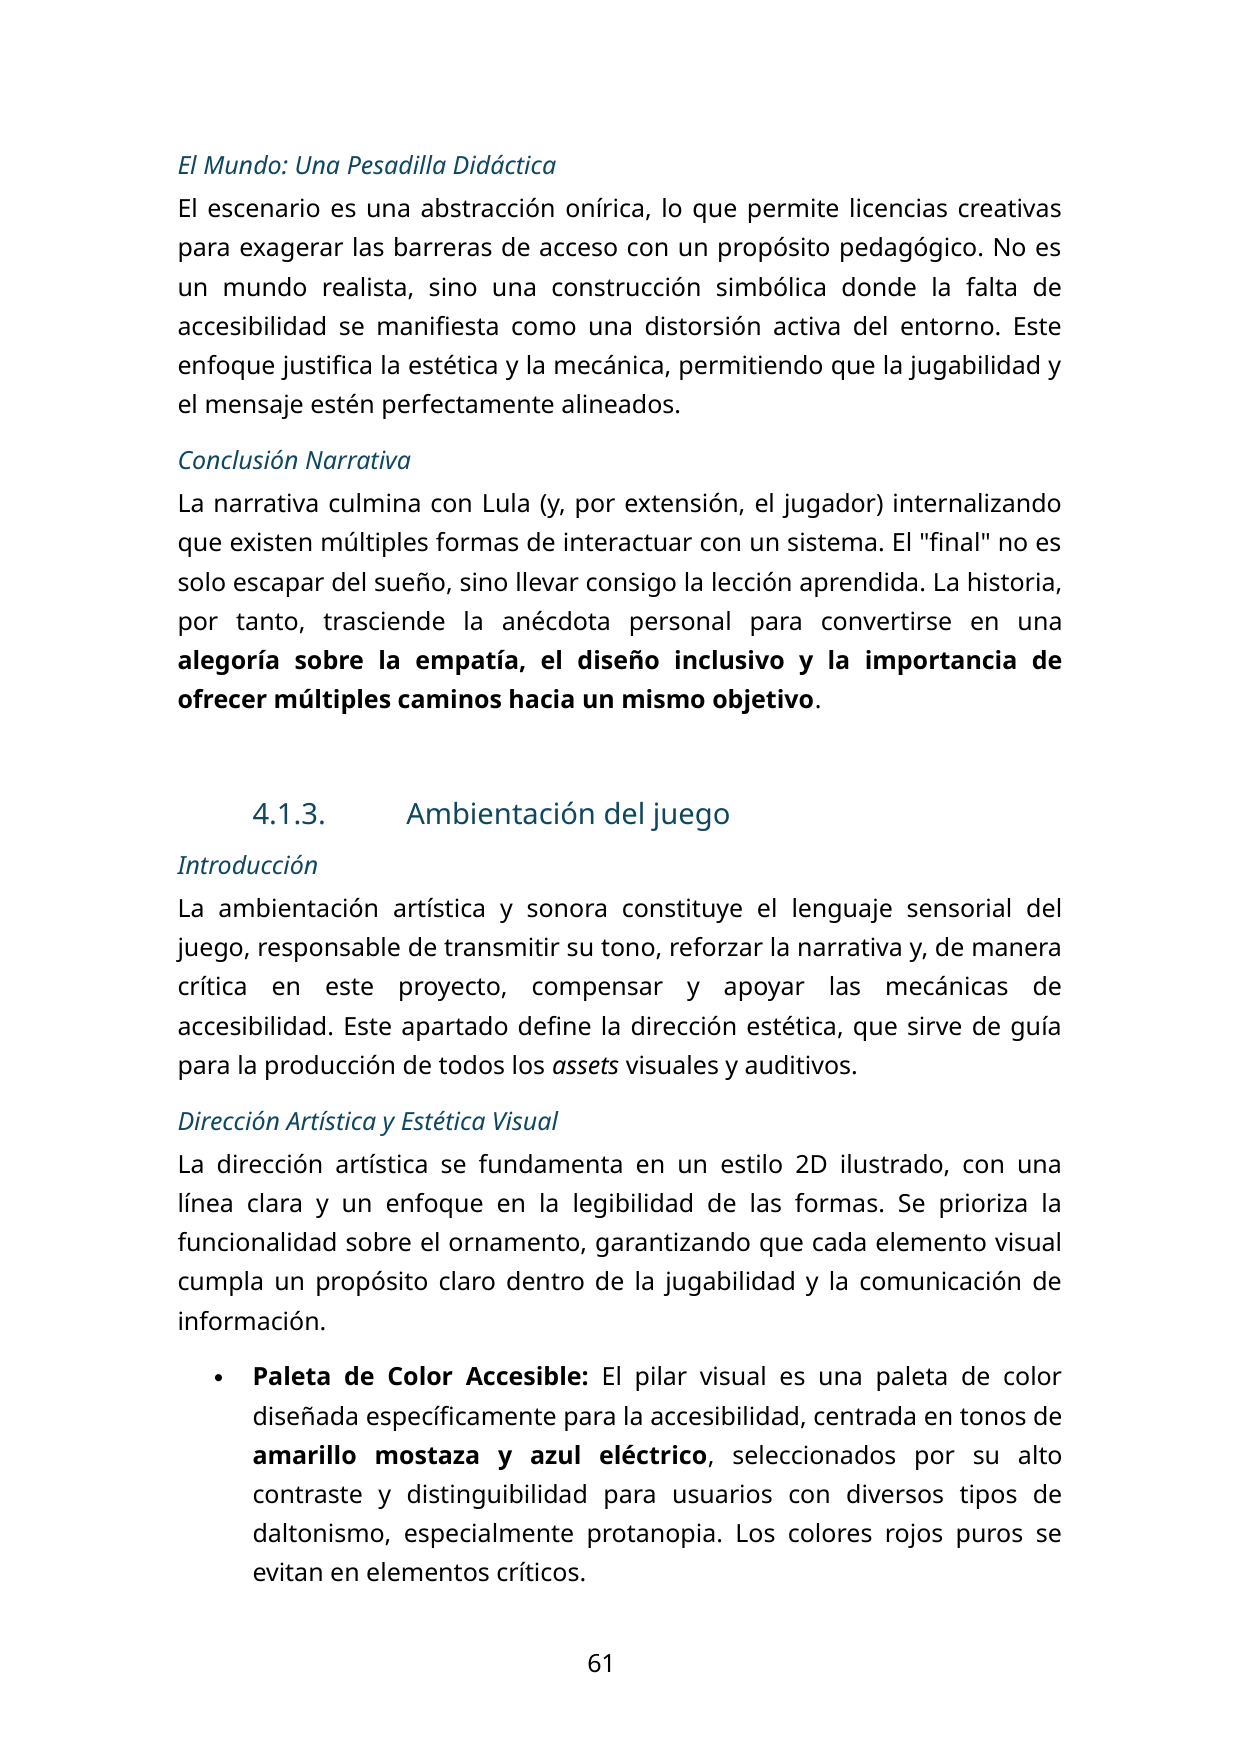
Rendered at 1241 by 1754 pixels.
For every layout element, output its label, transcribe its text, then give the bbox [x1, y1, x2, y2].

text El escenario es una abstracción onírica, lo que permite licencias creativas para exagerar las barreras de acceso con un propósito pedagógico. No es un mundo realista, sino una construcción simbólica donde la falta de accesibilidad se manifiesta como una distorsión activa del entorno. Este enfoque justifica la estética y la mecánica, permitiendo que la jugabilidad y el mensaje estén perfectamente alineados. [177, 191, 1063, 421]
subtitle Ambientación del juego [252, 793, 1063, 833]
subtitle El Mundo: Una Pesadilla Didáctica [177, 148, 1063, 182]
text La dirección artística se fundamenta en un estilo 2D ilustrado, con una línea clara y un enfoque en la legibilidad de las formas. Se prioriza la funcionalidad sobre el ornamento, garantizando que cada elemento visual cumpla un propósito claro dentro de la jugabilidad y la comunicación de información. [177, 1147, 1063, 1337]
subtitle Conclusión Narrativa [177, 443, 1063, 477]
subtitle Introducción [177, 847, 1063, 881]
subtitle Dirección Artística y Estética Visual [177, 1103, 1063, 1137]
text La ambientación artística y sonora constituye el lenguaje sensorial del juego, responsable de transmitir su tono, reforzar la narrativa y, de manera crítica en este proyecto, compensar y apoyar las mecánicas de accesibilidad. Este apartado define la dirección estética, que sirve de guía para la producción de todos los assets visuales y auditivos. [177, 891, 1063, 1081]
text La narrativa culmina con Lula (y, por extensión, el jugador) internalizando que existen múltiples formas de interactuar con un sistema. El "final" no es solo escapar del sueño, sino llevar consigo la lección aprendida. La historia, por tanto, trasciende la anécdota personal para convertirse en una alegoría sobre la empatía, el diseño inclusivo y la importancia de ofrecer múltiples caminos hacia un mismo objetivo. [177, 486, 1063, 716]
list Paleta de Color Accesible: El pilar visual es una paleta de color diseñada específicamente para la accesibilidad, centrada en tonos de amarillo mostaza y azul eléctrico, seleccionados por su alto contraste y distinguibilidad para usuarios con diversos tipos de daltonismo, especialmente protanopia. Los colores rojos puros se evitan en elementos críticos. [215, 1359, 1063, 1589]
